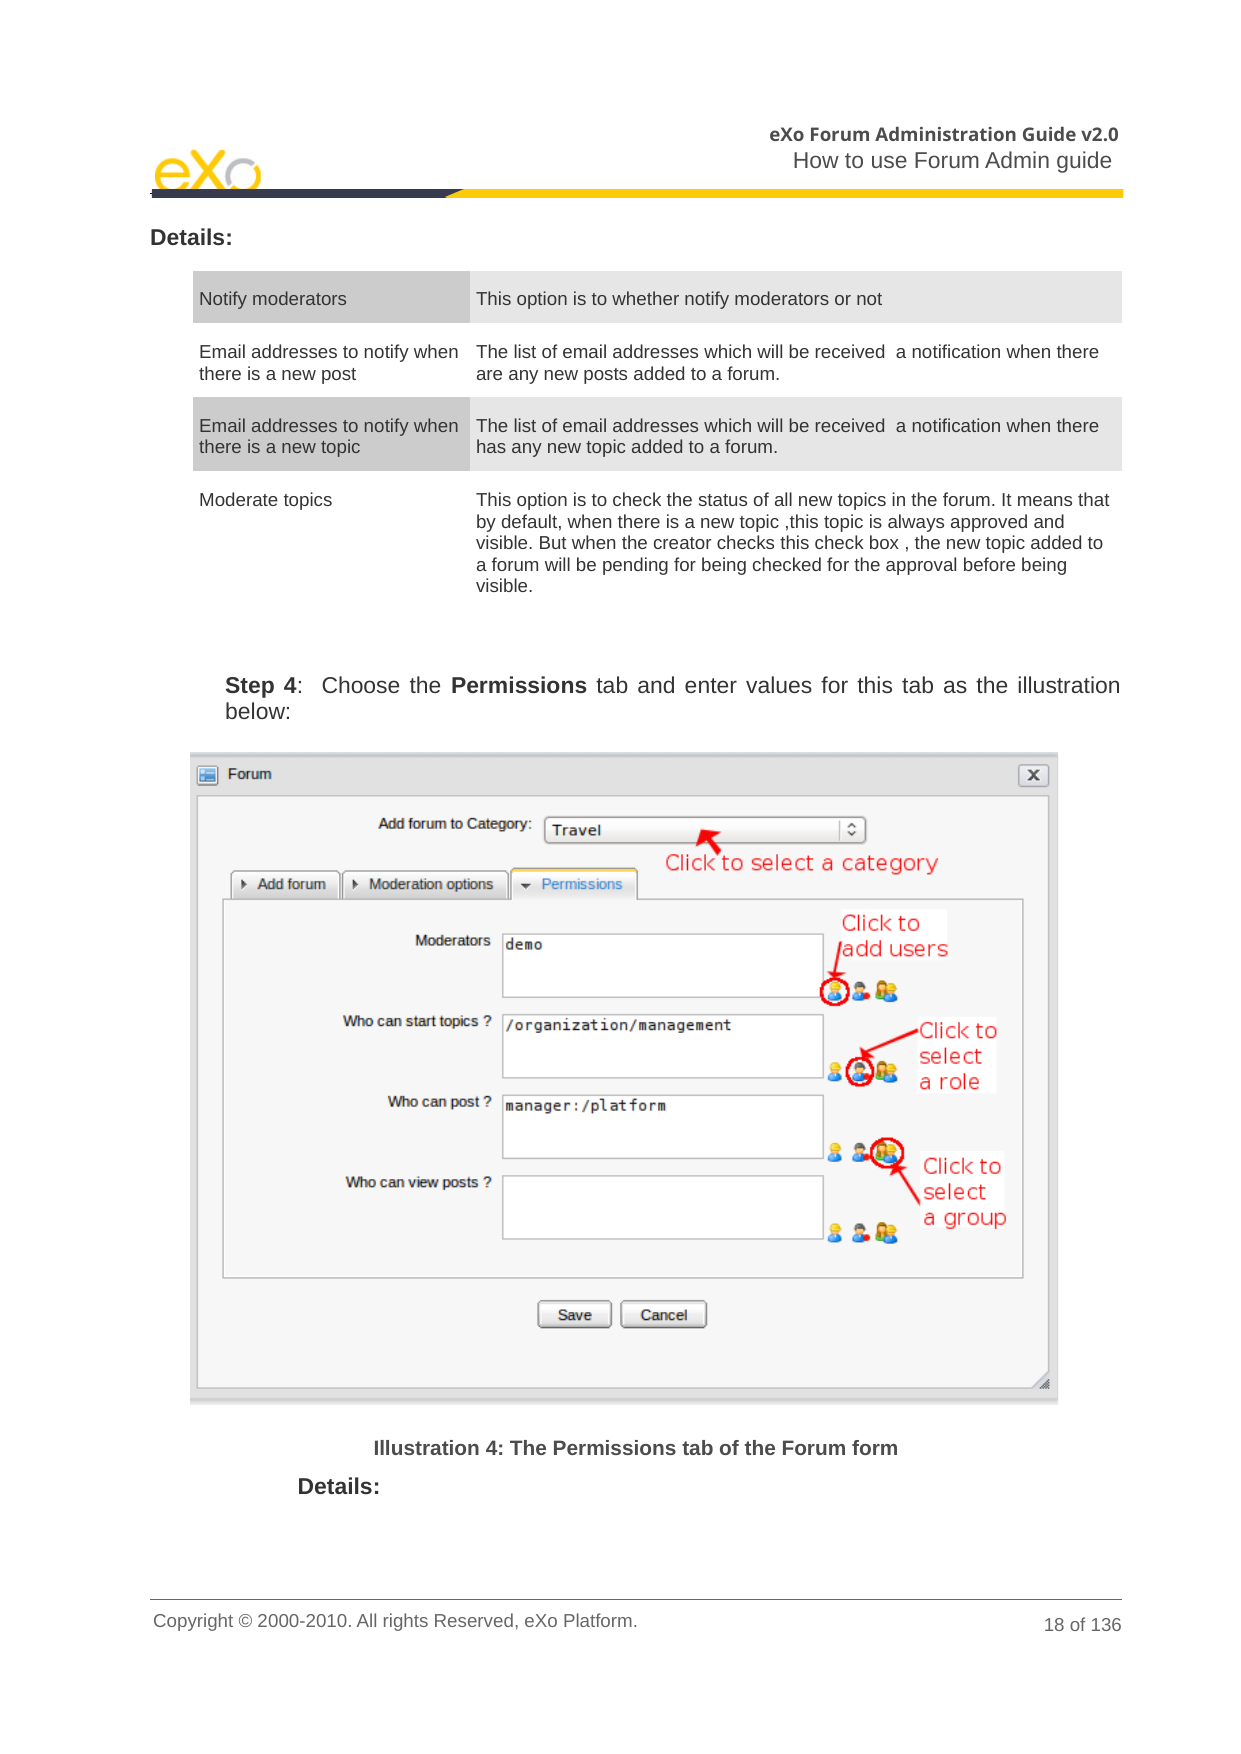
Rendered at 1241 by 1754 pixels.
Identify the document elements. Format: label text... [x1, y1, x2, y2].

picture [151, 149, 1124, 198]
table_header Notify moderators [193, 271, 470, 323]
table_cell Email addresses to notify when there is a new topic [193, 397, 470, 471]
picture [190, 752, 1059, 1405]
text Details: [190, 732, 1122, 1499]
table_header This option is to whether notify moderators or not [470, 271, 1122, 323]
table_cell The list of email addresses which will be received a notification when there has any new topic added to a forum. [470, 397, 1122, 471]
table_cell This option is to check the status of all new topics in the forum. It means that by default, when there is a new topic ,this topic is always approved and visible. But when the creator checks this check box , the new topic added to a forum will be pending for being checked for the approval before being visible. [470, 471, 1122, 610]
list Step 4: Choose the Permissions tab and enter values for this tab as the illustration below: [187, 672, 1122, 724]
table_cell Email addresses to notify when there is a new post [193, 323, 470, 397]
table_cell Moderate topics [193, 471, 470, 610]
text Details: [150, 223, 1122, 250]
table_cell The list of email addresses which will be received a notification when there are any new posts added to a forum. [470, 323, 1122, 397]
text Illustration 4: The Permissions tab of the Forum form [190, 807, 1082, 1460]
